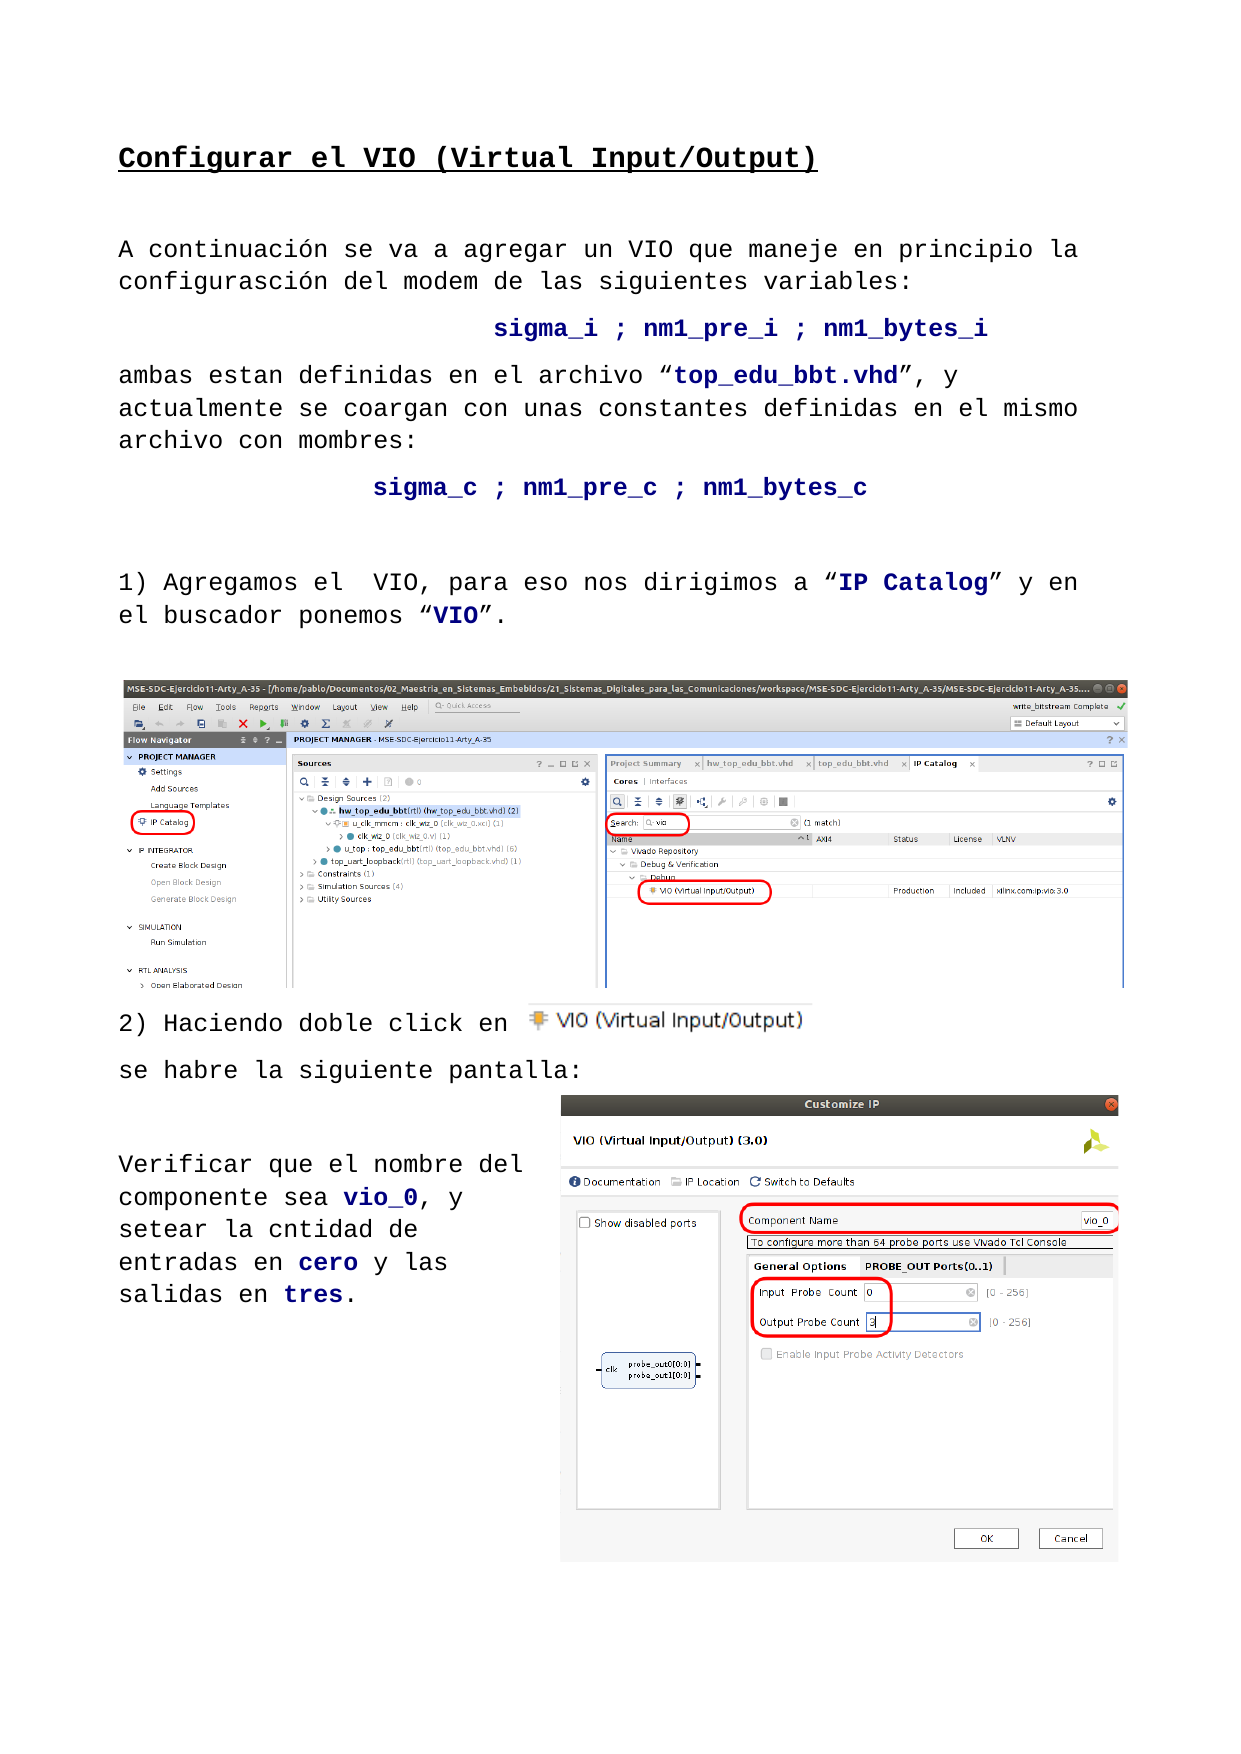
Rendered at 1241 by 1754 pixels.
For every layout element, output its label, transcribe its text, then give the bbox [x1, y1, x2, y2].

text ambas estan definidas en el archivo “top_edu_bbt.vhd”, y actualmente se coargan con unas constantes definidas en el mismo archivo con mombres: [118, 363, 1122, 456]
text sigma_c ; nm1_pre_c ; nm1_bytes_c [118, 475, 1122, 503]
text Verificar que el nombre del componente sea vio_0, y setear la cntidad de entradas en cero y las salidas en tres. [118, 1152, 560, 1310]
text se habre la siguiente pantalla: [118, 1057, 1122, 1086]
text sigma_i ; nm1_pre_i ; nm1_bytes_i [118, 316, 1122, 344]
subtitle Configurar el VIO (Virtual Input/Output) [118, 143, 1122, 176]
picture [528, 1002, 813, 1037]
picture [560, 1095, 1119, 1562]
text A continuación se va a agregar un VIO que maneje en principio la configurasción del modem de las siguientes variables: [118, 236, 1122, 297]
text 2) Haciendo doble click en [118, 697, 1122, 1039]
text 1) Agregamos el VIO, para eso nos dirigimos a “IP Catalog” y en el buscador ponemos “VIO”. [118, 570, 1122, 631]
picture [123, 680, 1128, 988]
